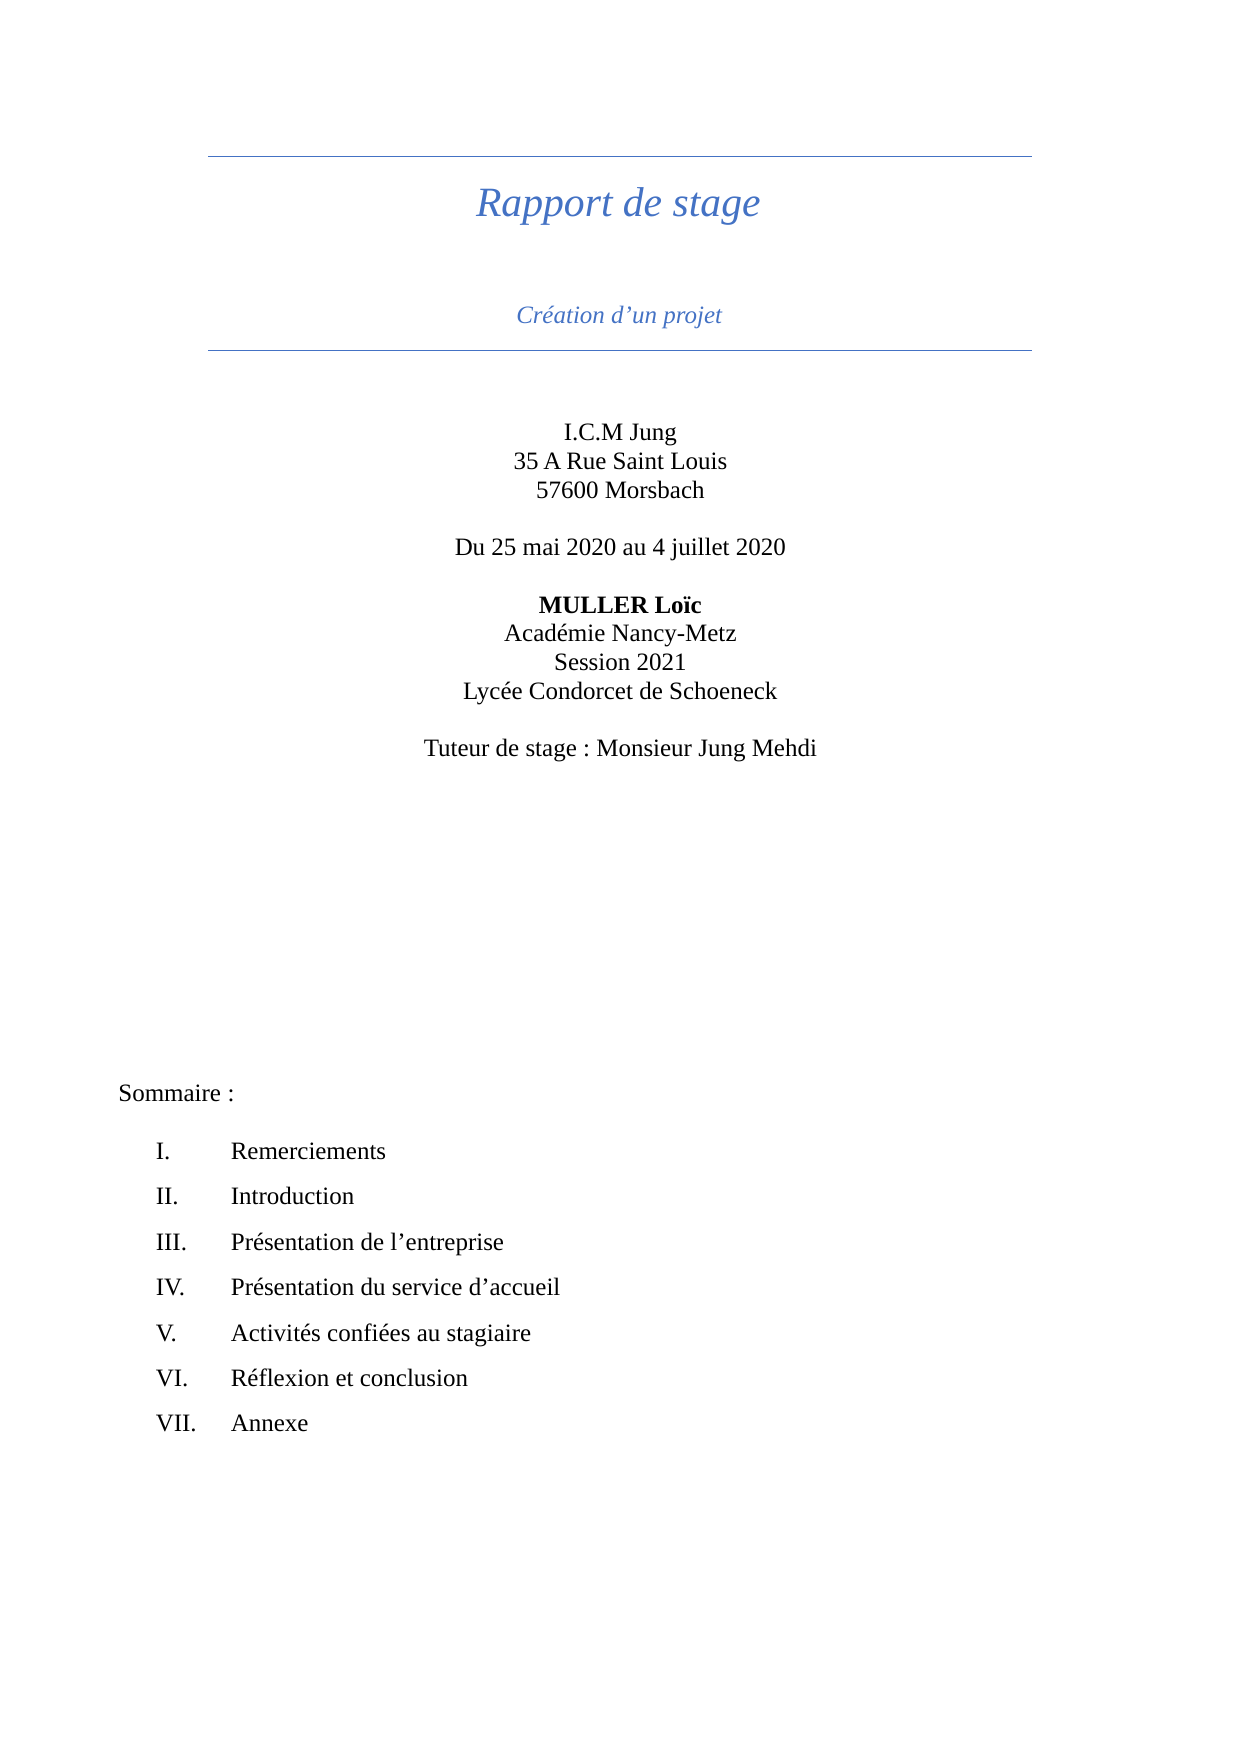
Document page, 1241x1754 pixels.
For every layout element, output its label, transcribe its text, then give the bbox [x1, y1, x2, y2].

text Académie Nancy-Metz [118, 618, 1122, 647]
list Présentation du service d’accueil [156, 1272, 1122, 1301]
text Sommaire : [118, 1078, 1122, 1107]
text Session 2021 [118, 647, 1122, 676]
list Remerciements [156, 1136, 1122, 1165]
text Rapport de stage [208, 157, 1032, 225]
text I.C.M Jung [118, 417, 1122, 446]
list Réflexion et conclusion [156, 1363, 1122, 1392]
text 35 A Rue Saint Louis [118, 446, 1122, 475]
list Présentation de l’entreprise [156, 1227, 1122, 1256]
text Lycée Condorcet de Schoeneck [118, 676, 1122, 705]
text Création d’un projet [208, 278, 1032, 350]
text 57600 Morsbach [118, 475, 1122, 503]
text Du 25 mai 2020 au 4 juillet 2020 [118, 532, 1122, 561]
list Introduction [156, 1181, 1122, 1210]
list Activités confiées au stagiaire [156, 1318, 1122, 1346]
text MULLER Loïc [118, 590, 1122, 618]
text Tuteur de stage : Monsieur Jung Mehdi [118, 733, 1122, 762]
list Annexe [156, 1408, 1122, 1437]
